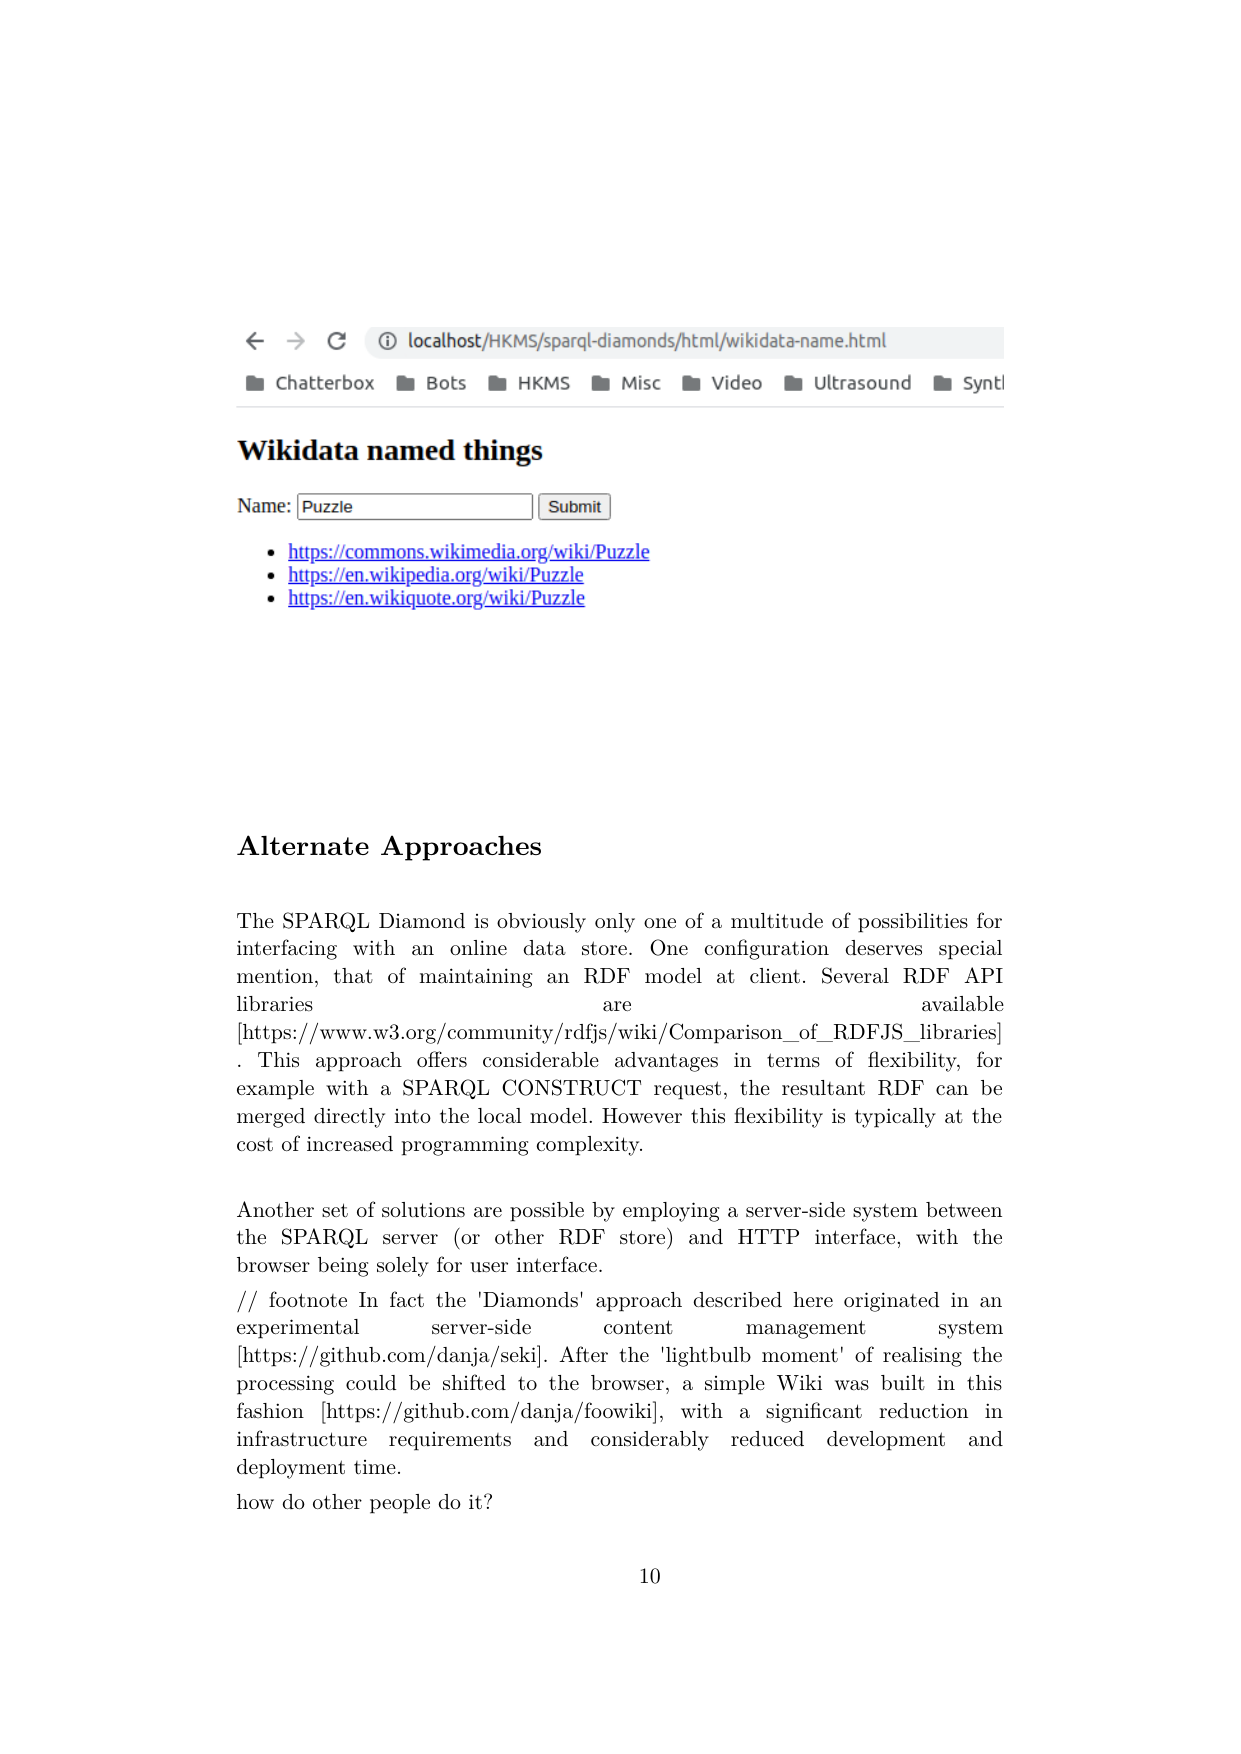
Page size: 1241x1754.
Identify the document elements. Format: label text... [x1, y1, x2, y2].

text // footnote In fact the 'Diamonds' approach described here originated in an experimental server-side content management system [https://github.com/danja/seki]. After the 'lightbulb moment' of realising the processing could be shifted to the browser, a simple Wiki was built in this fashion [https://github.com/danja/foowiki], with a significant reduction in infrastructure requirements and considerably reduced development and deployment time. [236, 1285, 1004, 1481]
subtitle Alternate Approaches [236, 827, 1004, 863]
text Another set of solutions are possible by employing a server-side system between the SPARQL server (or other RDF store) and HTTP interface, with the browser being solely for user interface. [236, 1195, 1004, 1279]
text The SPARQL Diamond is obviously only one of a multitude of possibilities for interfacing with an online data store. One configuration deserves special mention, that of maintaining an RDF model at client. Several RDF API libraries are available [https://www.w3.org/community/rdfjs/wiki/Comparison_of_RDFJS_libraries]. This approach offers considerable advantages in terms of flexibility, for example with a SPARQL CONSTRUCT request, the resultant RDF can be merged directly into the local model. However this flexibility is typically at the cost of increased programming complexity. [236, 906, 1004, 1158]
picture [236, 327, 1004, 702]
text how do other people do it? [236, 1487, 1004, 1515]
